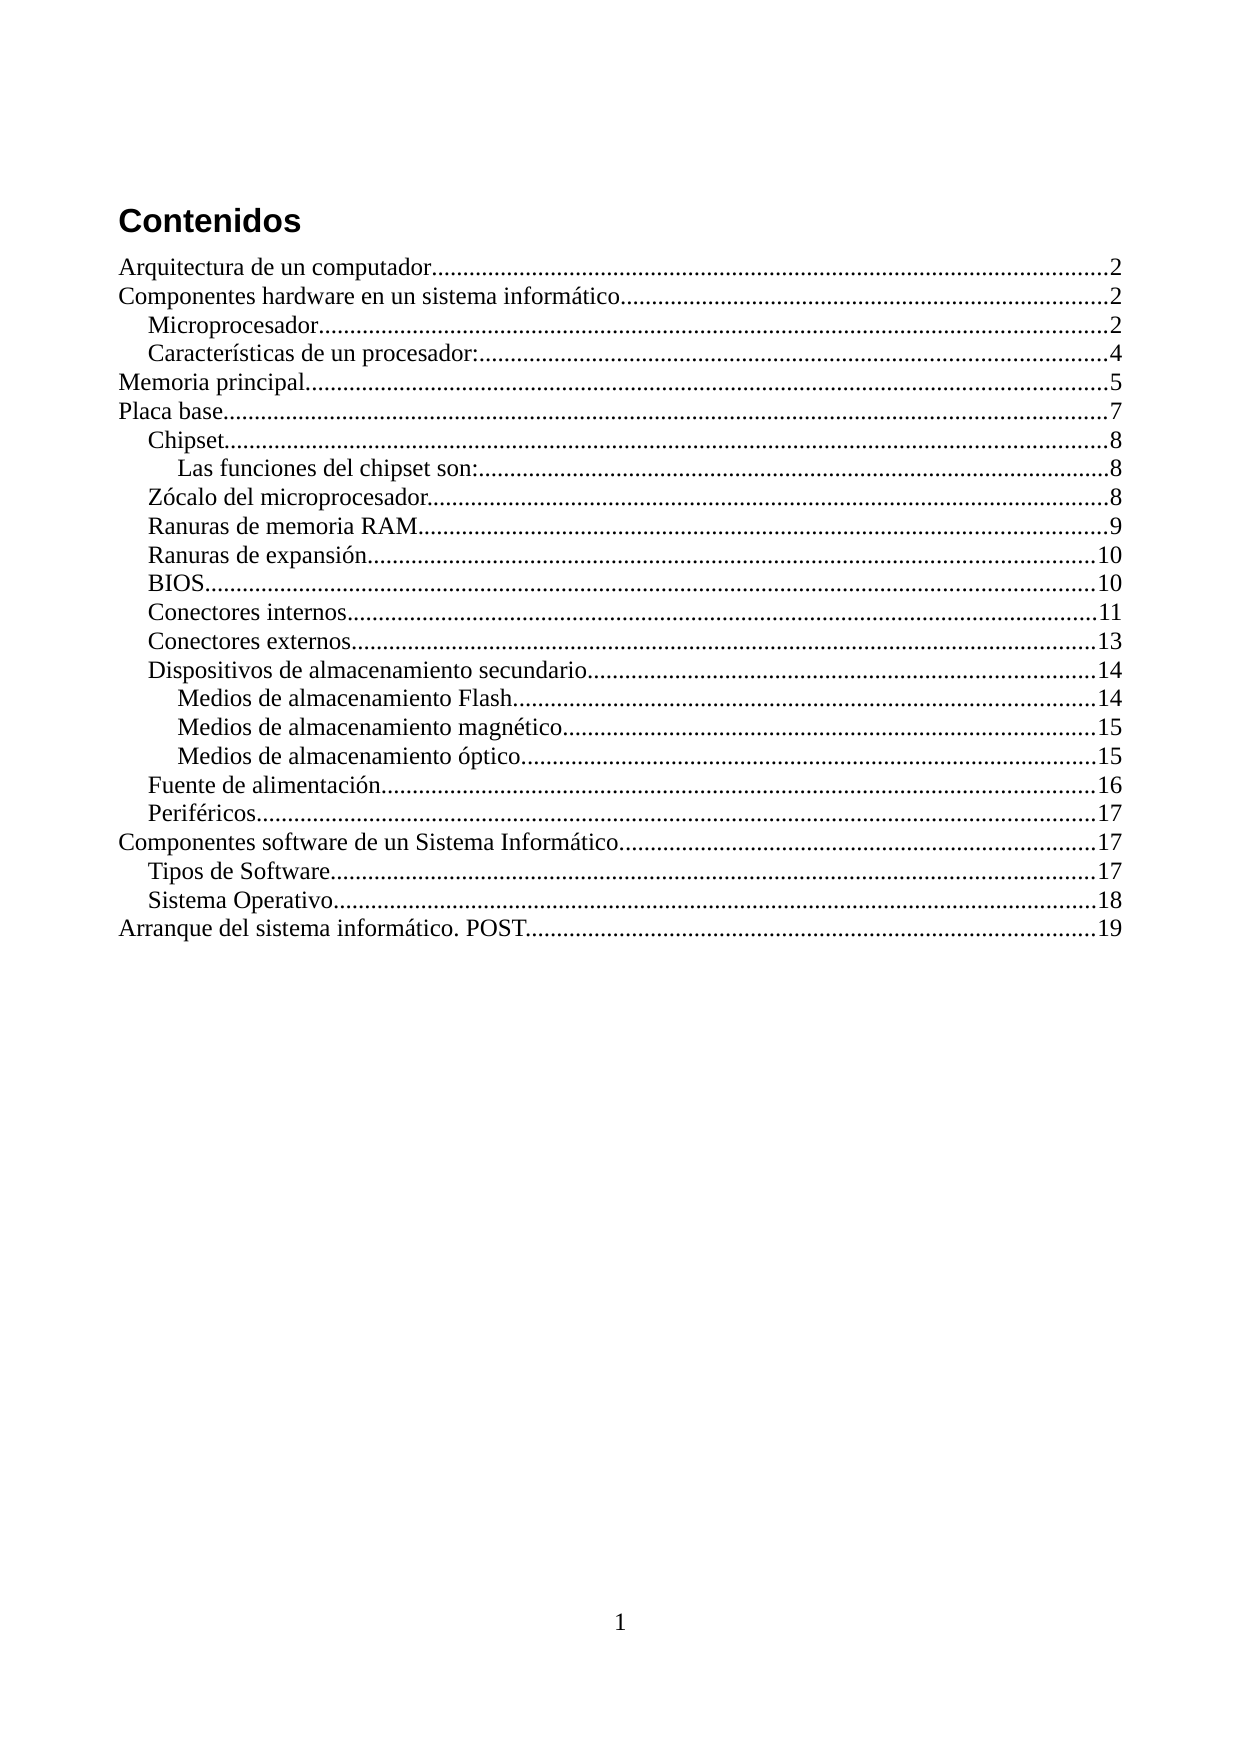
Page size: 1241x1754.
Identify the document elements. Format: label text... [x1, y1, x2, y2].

text Zócalo del microprocesador. 8 [148, 482, 1122, 511]
text Sistema Operativo. 18 [148, 885, 1122, 913]
text Arranque del sistema informático. POST. 19 [118, 913, 1122, 942]
text Medios de almacenamiento óptico. 15 [177, 741, 1122, 770]
text Medios de almacenamiento Flash. 14 [177, 683, 1122, 712]
text Tipos de Software. 17 [148, 856, 1122, 885]
text Ranuras de expansión. 10 [148, 540, 1122, 568]
text Microprocesador 2 [148, 310, 1122, 338]
text Las funciones del chipset son: 8 [177, 453, 1122, 482]
text Placa base 7 [118, 396, 1122, 425]
text Conectores internos. 11 [148, 597, 1122, 626]
text Memoria principal. 5 [118, 367, 1122, 396]
text Conectores externos. 13 [148, 626, 1122, 655]
text Medios de almacenamiento magnético. 15 [177, 712, 1122, 741]
text Ranuras de memoria RAM. 9 [148, 511, 1122, 540]
text Componentes software de un Sistema Informático. 17 [118, 827, 1122, 856]
text Dispositivos de almacenamiento secundario. 14 [148, 655, 1122, 683]
text Características de un procesador: 4 [148, 338, 1122, 367]
text Chipset 8 [148, 425, 1122, 453]
subtitle Contenidos [118, 201, 1122, 240]
text BIOS. 10 [148, 568, 1122, 597]
text Arquitectura de un computador 2 [118, 252, 1122, 281]
text Fuente de alimentación. 16 [148, 770, 1122, 798]
text Componentes hardware en un sistema informático. 2 [118, 281, 1122, 310]
text Periféricos. 17 [148, 798, 1122, 827]
